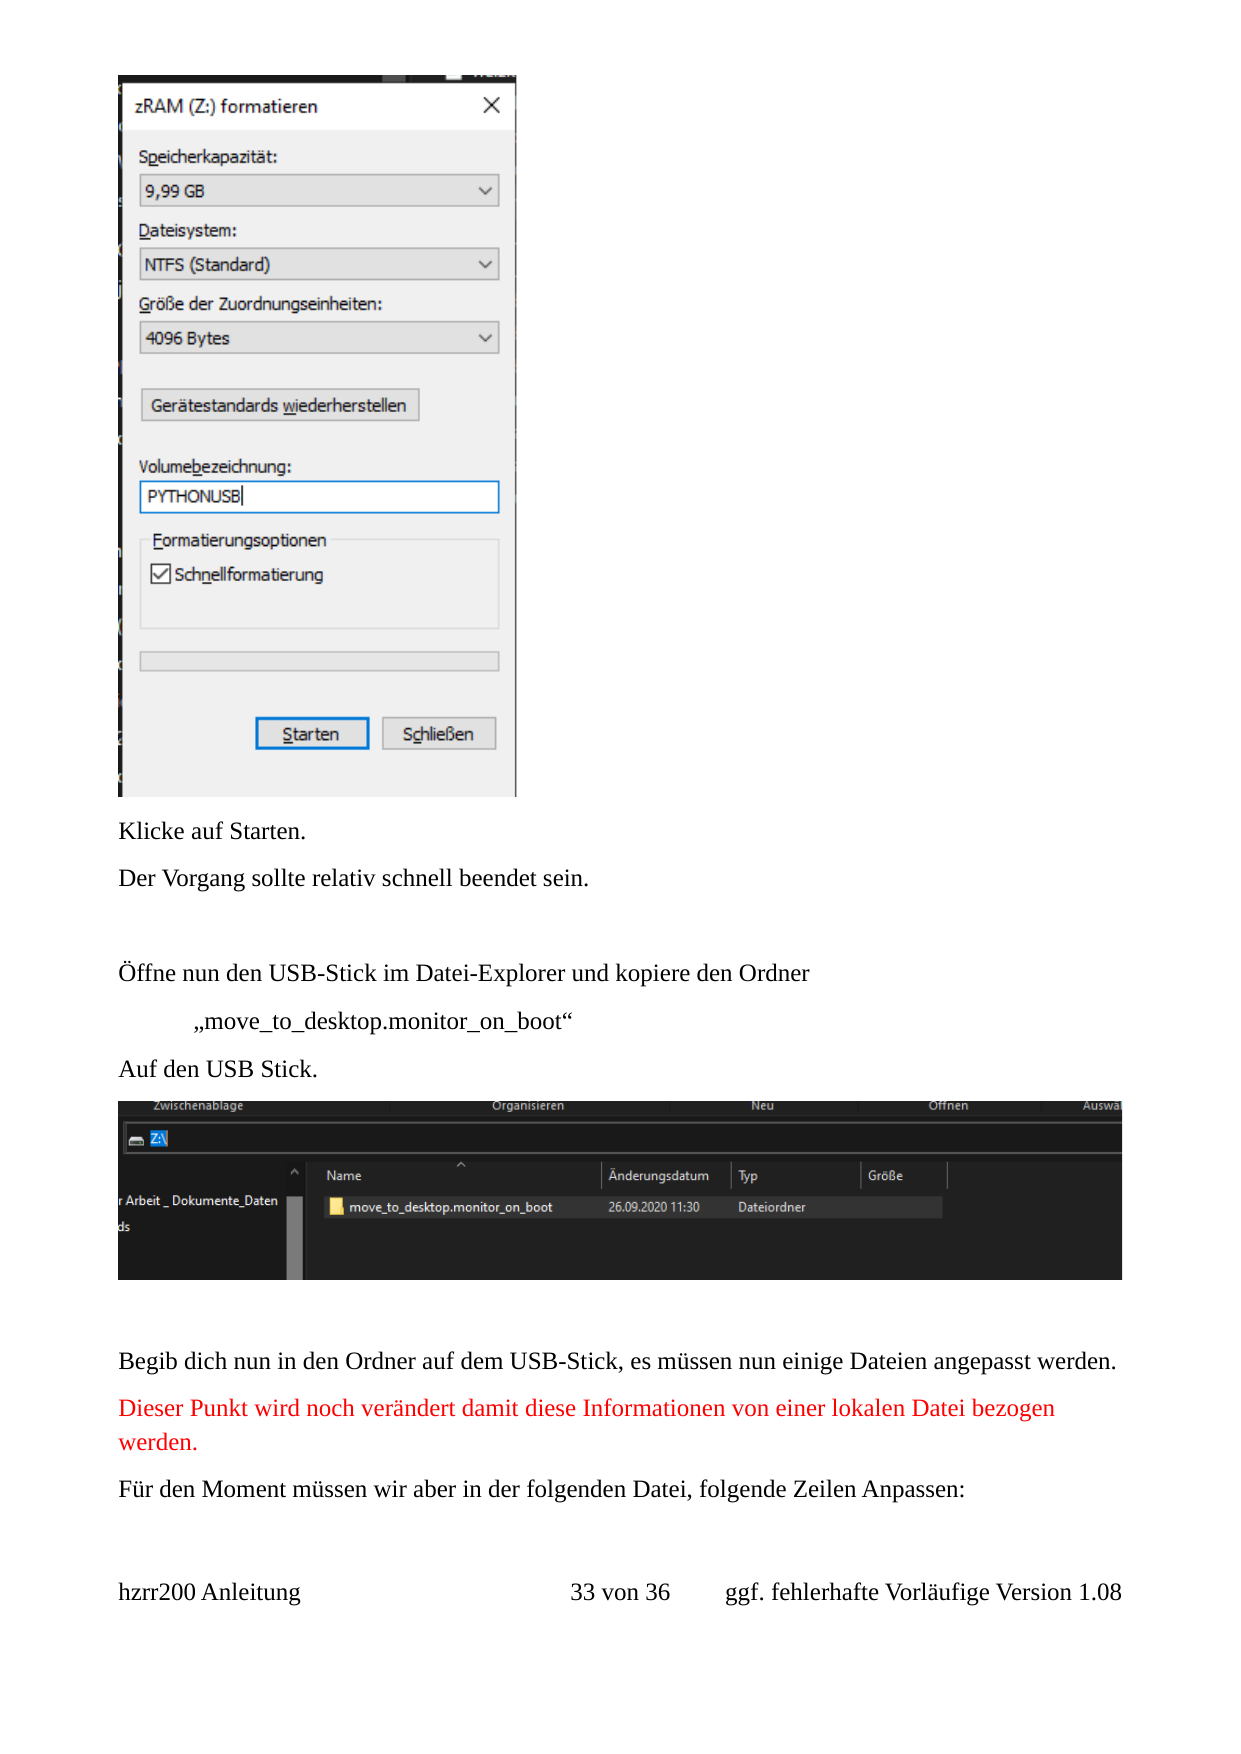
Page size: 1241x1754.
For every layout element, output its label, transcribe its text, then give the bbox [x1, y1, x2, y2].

text Für den Moment müssen wir aber in der folgenden Datei, folgende Zeilen Anpassen: [118, 1474, 1122, 1503]
text Auf den USB Stick. [118, 1054, 1122, 1082]
text Klicke auf Starten. [118, 816, 1122, 844]
text Öffne nun den USB-Stick im Datei-Explorer und kopiere den Ordner [118, 958, 1122, 987]
text Dieser Punkt wird noch verändert damit diese Informationen von einer lokalen Datei bezogen werden. [118, 1393, 1122, 1455]
text „move_to_desktop.monitor_on_boot“ [118, 1006, 1122, 1035]
text Begib dich nun in den Ordner auf dem USB-Stick, es müssen nun einige Dateien angepasst werden. [118, 1346, 1122, 1375]
picture [118, 1101, 1123, 1280]
picture [118, 75, 517, 797]
text Der Vorgang sollte relativ schnell beendet sein. [118, 863, 1122, 892]
